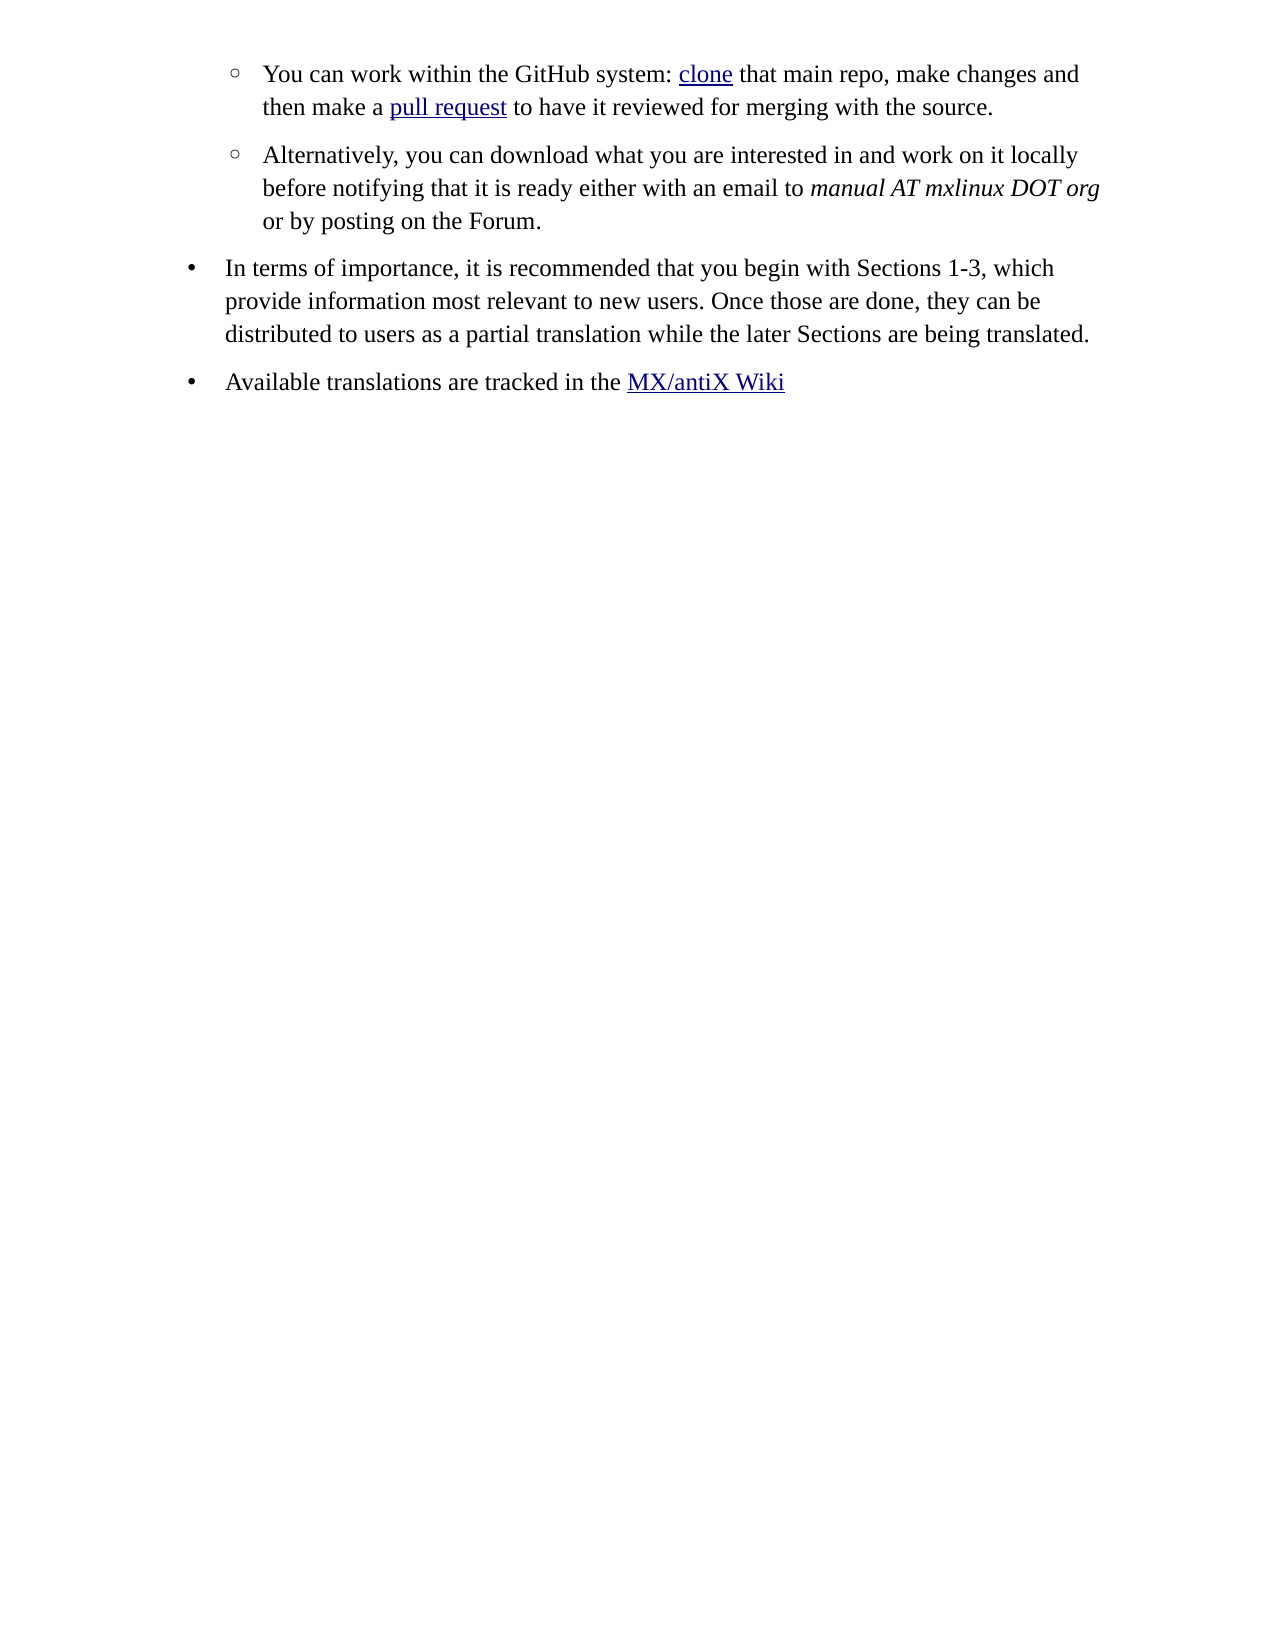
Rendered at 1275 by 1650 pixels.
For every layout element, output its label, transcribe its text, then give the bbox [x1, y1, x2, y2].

list In terms of importance, it is recommended that you begin with Sections 1-3, which provide information most relevant to new users. Once those are done, they can be distributed to users as a partial translation while the later Sections are being translated. [187, 253, 1125, 348]
list You can work within the GitHub system: clone that main repo, make changes and then make a pull request to have it reviewed for merging with the source. [225, 59, 1125, 121]
list Available translations are tracked in the MX/antiX Wiki [187, 367, 1125, 396]
list Alternatively, you can download what you are interested in and work on it locally before notifying that it is ready either with an email to manual AT mxlinux DOT org or by posting on the Forum. [225, 140, 1125, 234]
